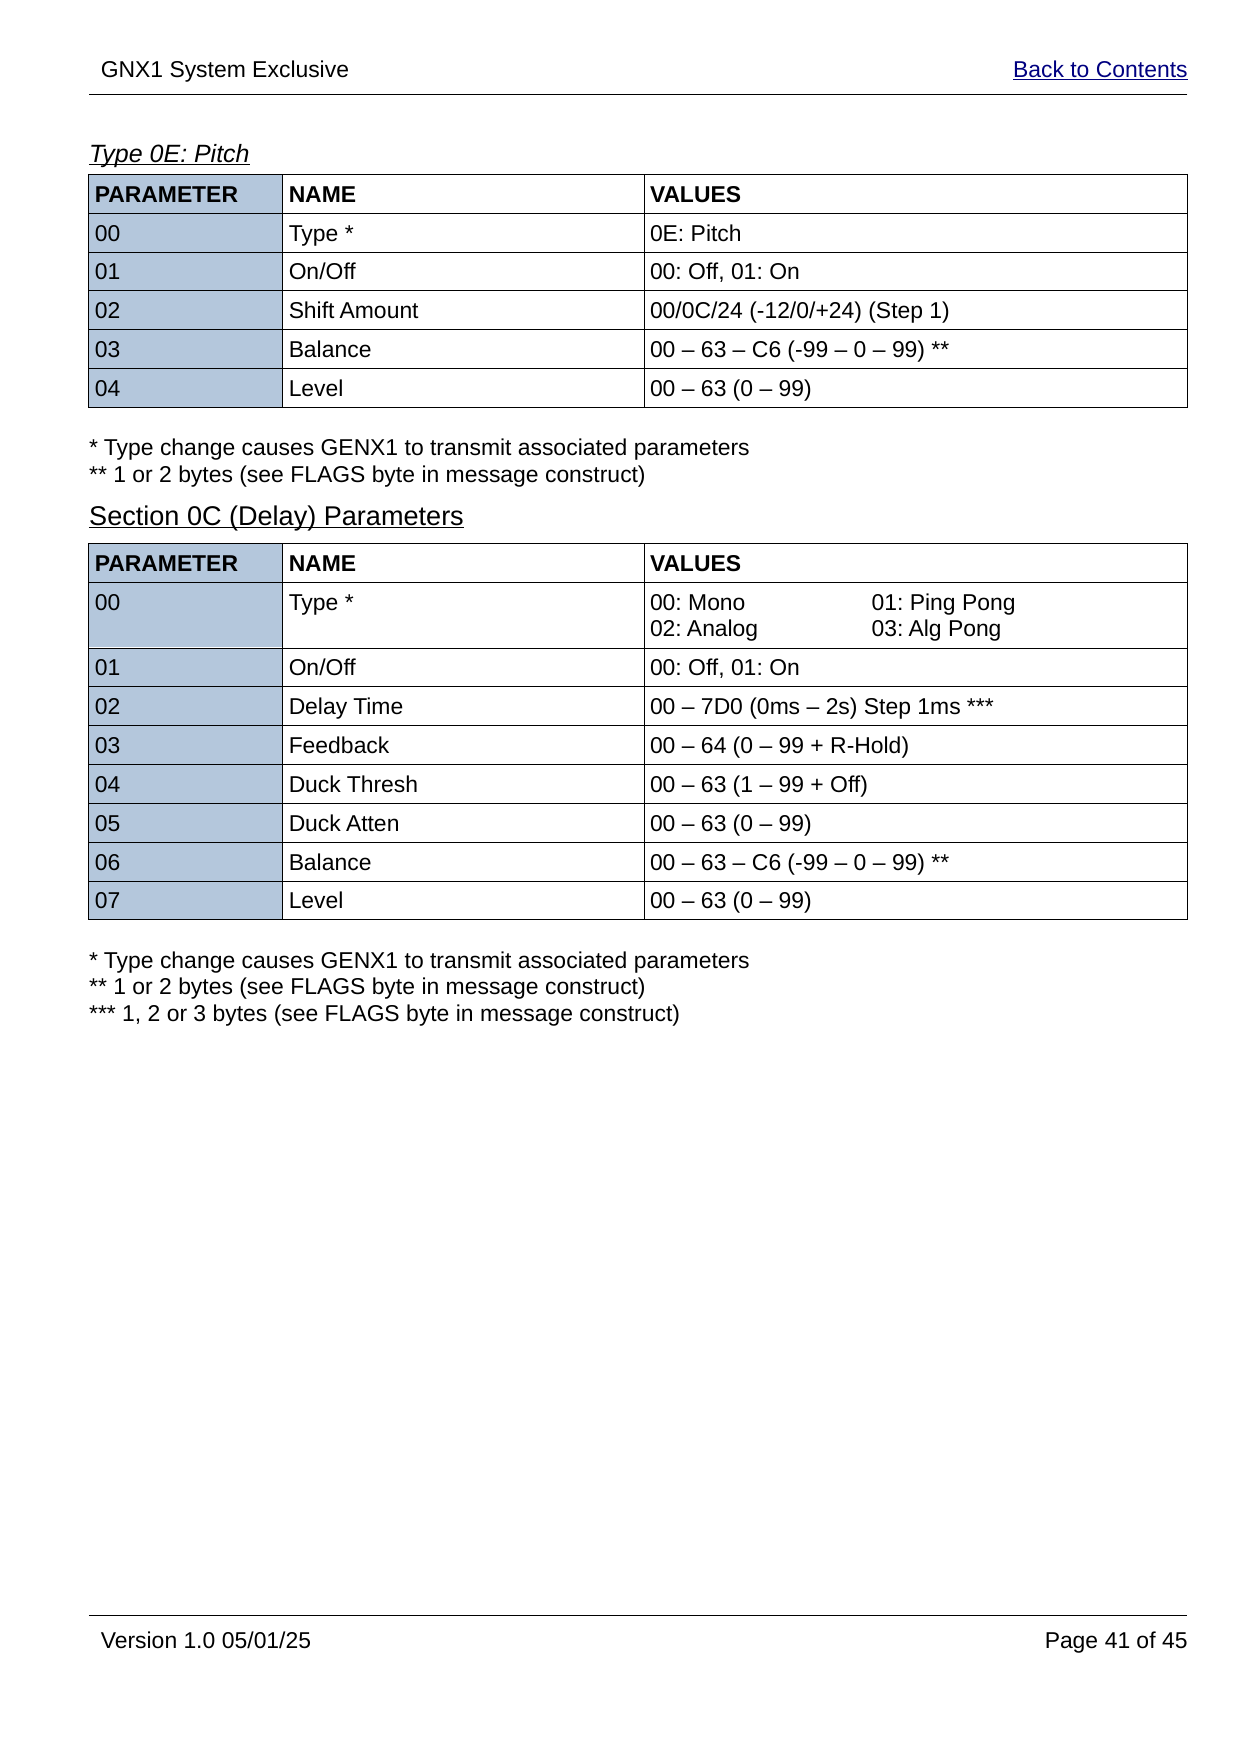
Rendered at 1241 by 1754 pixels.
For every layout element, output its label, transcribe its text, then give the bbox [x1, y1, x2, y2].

table_cell 02 [89, 291, 282, 329]
table_cell 00 – 64 (0 – 99 + R-Hold) [645, 726, 1187, 764]
table_cell On/Off [283, 253, 644, 290]
table_cell 00/0C/24 (-12/0/+24) (Step 1) [645, 291, 1187, 329]
table_cell 01 [89, 253, 282, 290]
table_cell 00 – 63 (1 – 99 + Off) [645, 765, 1187, 803]
table_cell Type * [283, 214, 644, 252]
subtitle Section 0C (Delay) Parameters [89, 499, 1187, 531]
table_cell Duck Atten [283, 804, 644, 842]
table_cell Duck Thresh [283, 765, 644, 803]
table_cell 01 [89, 649, 282, 686]
table_cell 0E: Pitch [645, 214, 1187, 252]
table_header NAME [283, 175, 644, 213]
table_cell 00: Mono 01: Ping Pong 02: Analog 03: Alg Pong [645, 583, 1187, 647]
table_header NAME [283, 544, 644, 582]
table_cell 04 [89, 369, 282, 407]
table_cell 07 [89, 882, 282, 919]
table_cell 00 – 63 – C6 (-99 – 0 – 99) ** [645, 843, 1187, 881]
text *** 1, 2 or 3 bytes (see FLAGS byte in message construct) [89, 999, 1187, 1026]
table_cell 00 [89, 214, 282, 252]
table_cell 06 [89, 843, 282, 881]
table_header PARAMETER [89, 544, 282, 582]
table_cell Balance [283, 843, 644, 881]
text * Type change causes GENX1 to transmit associated parameters [89, 947, 1187, 973]
table_cell 00 – 63 (0 – 99) [645, 804, 1187, 842]
table_cell 03 [89, 330, 282, 368]
table_cell Delay Time [283, 687, 644, 725]
table_cell Feedback [283, 726, 644, 764]
table_header VALUES [645, 175, 1187, 213]
table_cell 04 [89, 765, 282, 803]
table_cell 00 [89, 583, 282, 647]
table_cell On/Off [283, 649, 644, 686]
text ** 1 or 2 bytes (see FLAGS byte in message construct) [89, 461, 1187, 487]
table_cell 03 [89, 726, 282, 764]
table_cell Level [283, 369, 644, 407]
table_cell Balance [283, 330, 644, 368]
table_cell 00: Off, 01: On [645, 253, 1187, 290]
table_cell 02 [89, 687, 282, 725]
table_cell 00 – 7D0 (0ms – 2s) Step 1ms *** [645, 687, 1187, 725]
text * Type change causes GENX1 to transmit associated parameters [89, 434, 1187, 461]
text ** 1 or 2 bytes (see FLAGS byte in message construct) [89, 973, 1187, 999]
table_cell Shift Amount [283, 291, 644, 329]
table_cell 00 – 63 (0 – 99) [645, 882, 1187, 919]
table_cell 00 – 63 (0 – 99) [645, 369, 1187, 407]
subtitle Type 0E: Pitch [89, 139, 1187, 168]
table_cell 00 – 63 – C6 (-99 – 0 – 99) ** [645, 330, 1187, 368]
table_cell 00: Off, 01: On [645, 649, 1187, 686]
table_cell 05 [89, 804, 282, 842]
table_header PARAMETER [89, 175, 282, 213]
table_cell Type * [283, 583, 644, 647]
table_header VALUES [645, 544, 1187, 582]
table_cell Level [283, 882, 644, 919]
